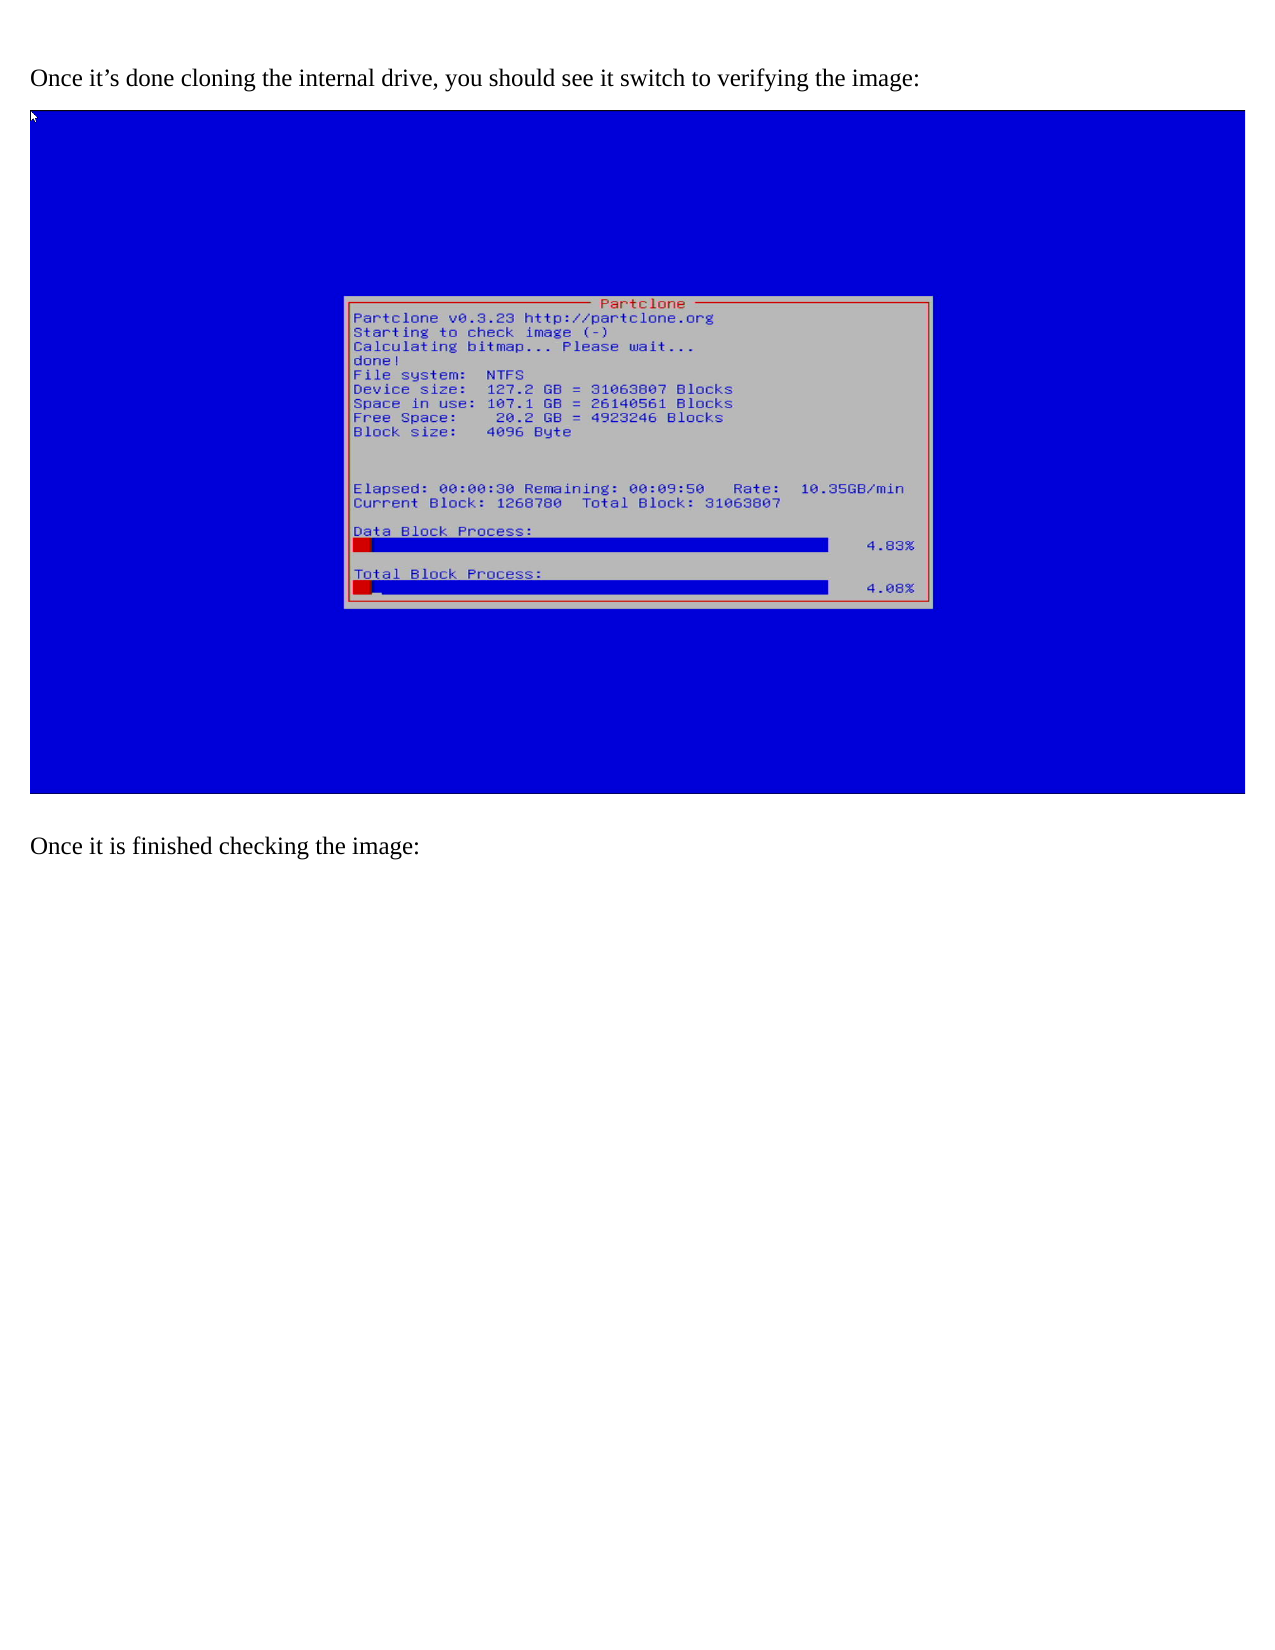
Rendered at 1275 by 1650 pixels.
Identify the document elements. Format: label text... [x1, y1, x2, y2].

picture [30, 110, 1246, 794]
text Once it’s done cloning the internal drive, you should see it switch to verifying the image: [30, 30, 1245, 92]
text Once it is finished checking the image: [30, 794, 1245, 860]
